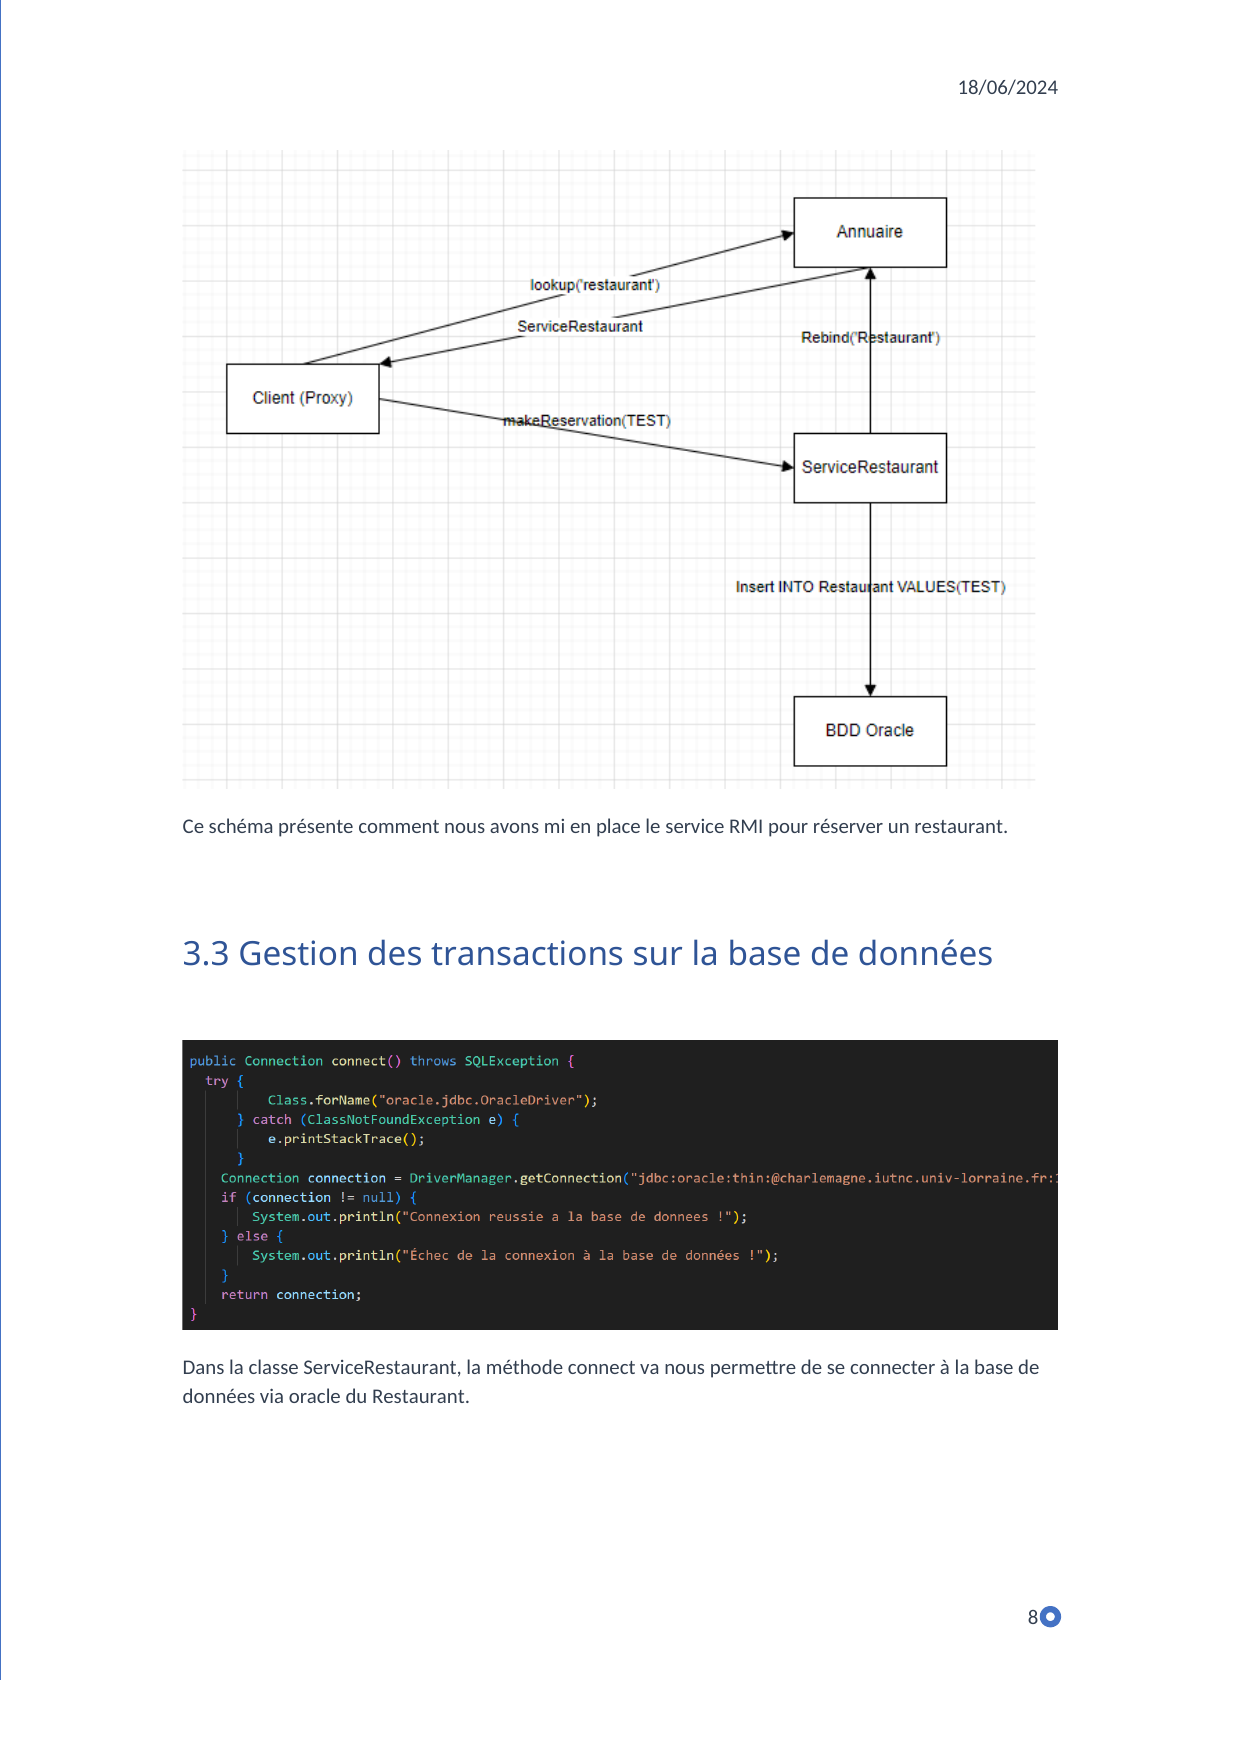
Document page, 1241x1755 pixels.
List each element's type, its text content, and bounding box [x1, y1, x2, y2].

text Dans la classe ServiceRestaurant, la méthode connect va nous permettre de se connecter à la base de données via oracle du Restaurant. [182, 1354, 1058, 1409]
text Ce schéma présente comment nous avons mi en place le service RMI pour réserver un restaurant. [182, 813, 1058, 839]
subtitle 3.3 Gestion des transactions sur la base de données [182, 930, 1058, 976]
